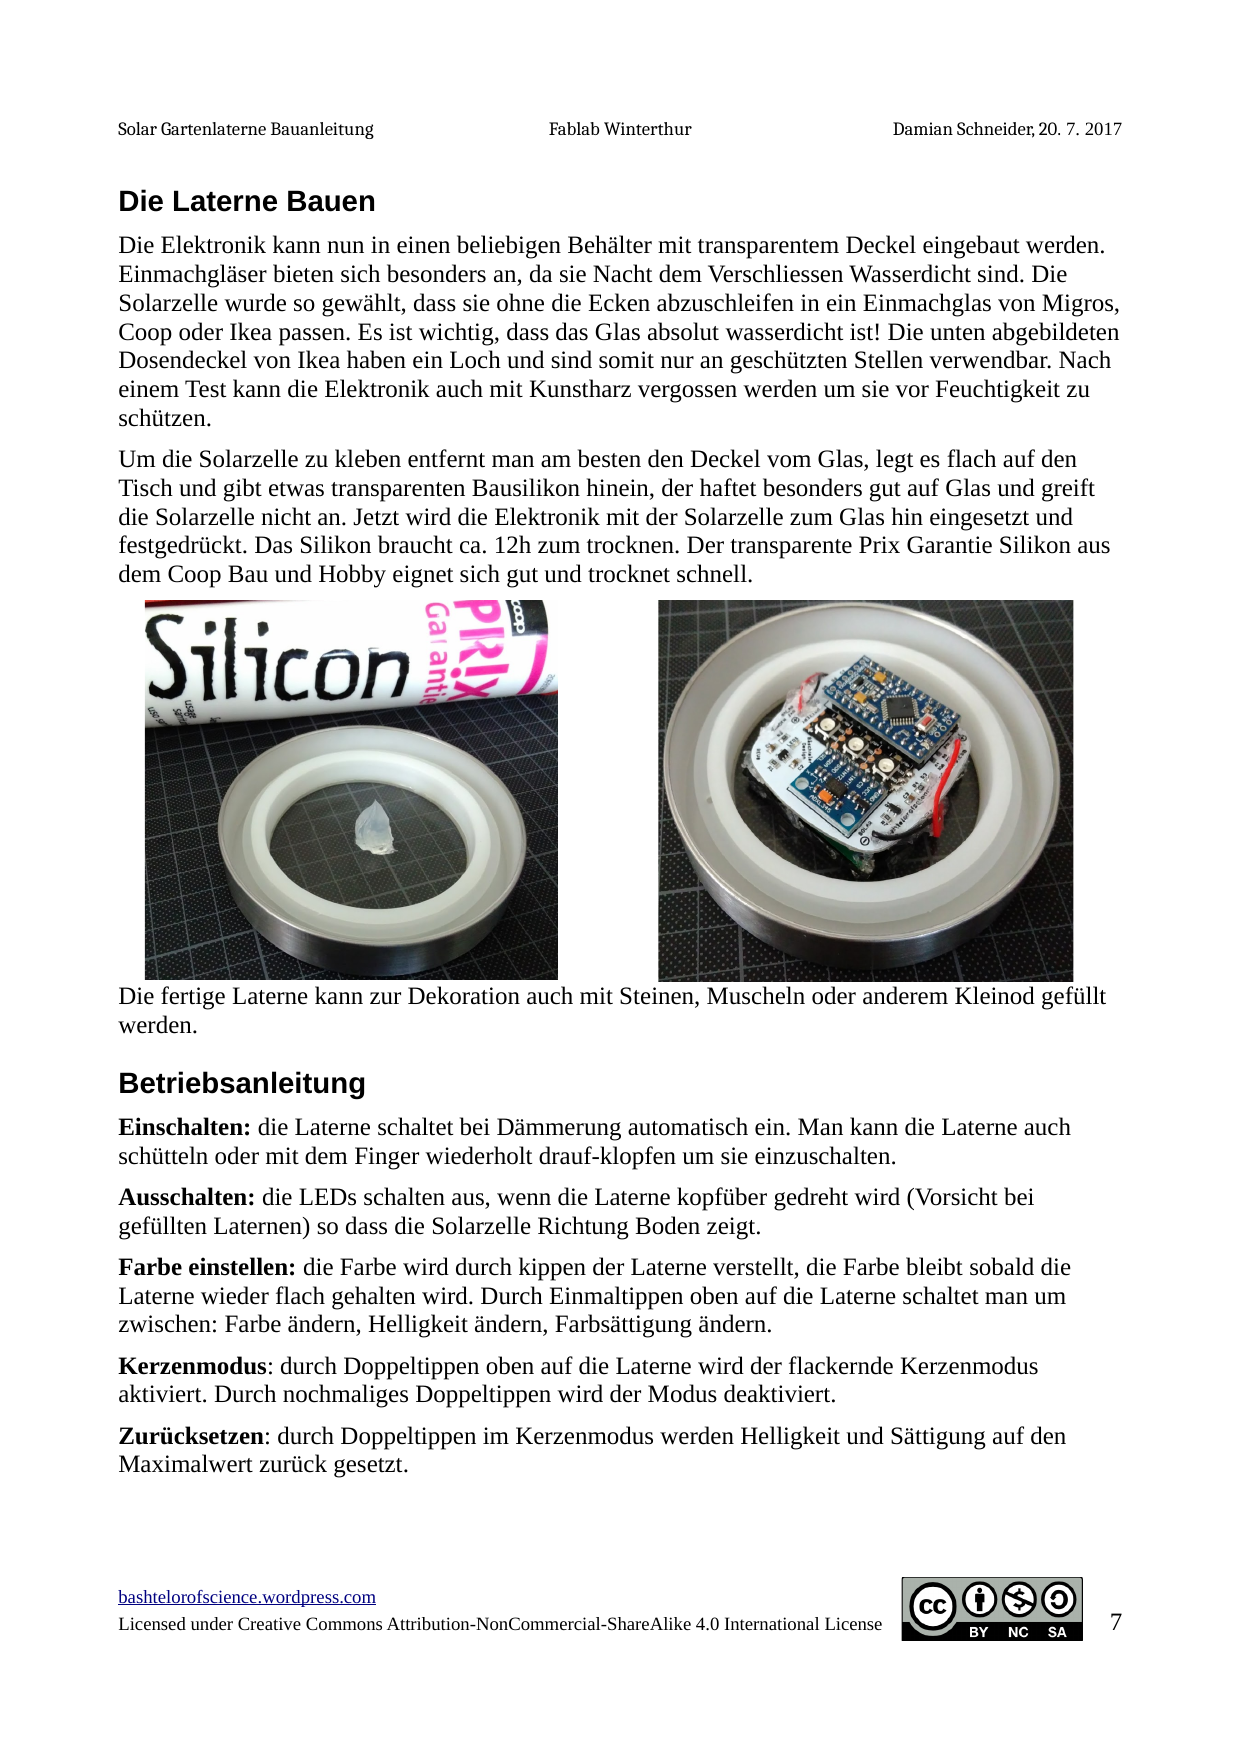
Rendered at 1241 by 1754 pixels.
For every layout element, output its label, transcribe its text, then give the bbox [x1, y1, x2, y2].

picture [658, 600, 1074, 982]
text Die Elektronik kann nun in einen beliebigen Behälter mit transparentem Deckel eingebaut werden. Einmachgläser bieten sich besonders an, da sie Nacht dem Verschliessen Wasserdicht sind. Die Solarzelle wurde so gewählt, dass sie ohne die Ecken abzuschleifen in ein Einmachglas von Migros, Coop oder Ikea passen. Es ist wichtig, dass das Glas absolut wasserdicht ist! Die unten abgebildeten Dosendeckel von Ikea haben ein Loch und sind somit nur an geschützten Stellen verwendbar. Nach einem Test kann die Elektronik auch mit Kunstharz vergossen werden um sie vor Feuchtigkeit zu schützen. [118, 231, 1122, 432]
subtitle Betriebsanleitung [118, 1066, 1122, 1099]
text Ausschalten: die LEDs schalten aus, wenn die Laterne kopfüber gedreht wird (Vorsicht bei gefüllten Laternen) so dass die Solarzelle Richtung Boden zeigt. [118, 1182, 1122, 1239]
text Die fertige Laterne kann zur Dekoration auch mit Steinen, Muscheln oder anderem Kleinod gefüllt werden. [118, 601, 1122, 1039]
picture [144, 600, 558, 980]
text Zurücksetzen: durch Doppeltippen im Kerzenmodus werden Helligkeit und Sättigung auf den Maximalwert zurück gesetzt. [118, 1421, 1122, 1478]
picture [901, 1577, 1083, 1641]
subtitle Die Laterne Bauen [118, 184, 1122, 218]
text Kerzenmodus: durch Doppeltippen oben auf die Laterne wird der flackernde Kerzenmodus aktiviert. Durch nochmaliges Doppeltippen wird der Modus deaktiviert. [118, 1351, 1122, 1408]
text Farbe einstellen: die Farbe wird durch kippen der Laterne verstellt, die Farbe bleibt sobald die Laterne wieder flach gehalten wird. Durch Einmaltippen oben auf die Laterne schaltet man um zwischen: Farbe ändern, Helligkeit ändern, Farbsättigung ändern. [118, 1252, 1122, 1338]
text Um die Solarzelle zu kleben entfernt man am besten den Deckel vom Glas, legt es flach auf den Tisch und gibt etwas transparenten Bausilikon hinein, der haftet besonders gut auf Glas und greift die Solarzelle nicht an. Jetzt wird die Elektronik mit der Solarzelle zum Glas hin eingesetzt und festgedrückt. Das Silikon braucht ca. 12h zum trocknen. Der transparente Prix Garantie Silikon aus dem Coop Bau und Hobby eignet sich gut und trocknet schnell. [118, 444, 1122, 588]
text Einschalten: die Laterne schaltet bei Dämmerung automatisch ein. Man kann die Laterne auch schütteln oder mit dem Finger wiederholt drauf-klopfen um sie einzuschalten. [118, 1112, 1122, 1169]
